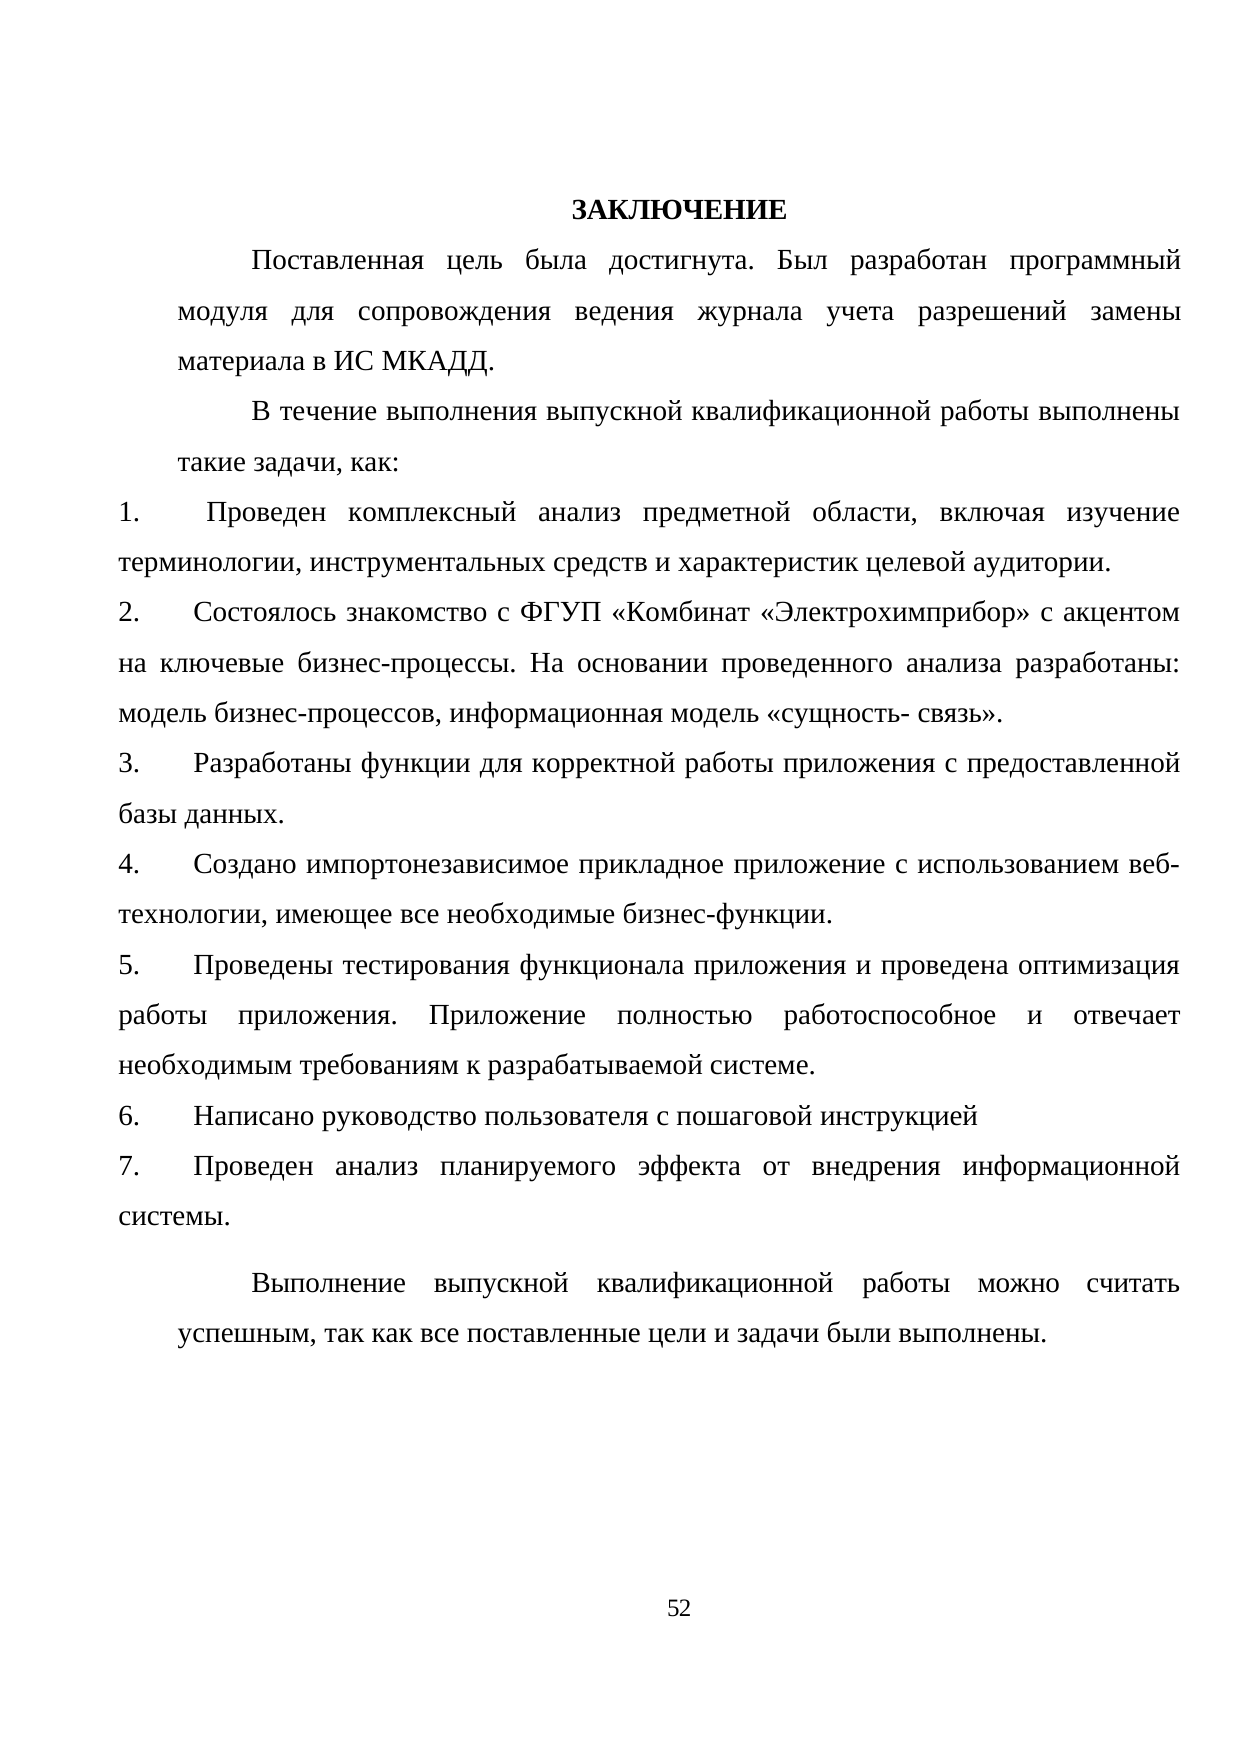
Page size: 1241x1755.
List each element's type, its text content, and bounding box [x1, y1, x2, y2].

list Проведен комплексный анализ предметной области, включая изучение терминологии, инструментальных средств и характеристик целевой аудитории. [118, 494, 1181, 578]
text В течение выполнения выпускной квалификационной работы выполнены такие задачи, как: [177, 393, 1181, 477]
text Выполнение выпускной квалификационной работы можно считать успешным, так как все поставленные цели и задачи были выполнены. [177, 1265, 1181, 1349]
list Состоялось знакомство с ФГУП «Комбинат «Электрохимприбор» с акцентом на ключевые бизнес-процессы. На основании проведенного анализа разработаны: модель бизнес-процессов, информационная модель «сущность- связь». [118, 594, 1181, 729]
list Проведены тестирования функционала приложения и проведена оптимизация работы приложения. Приложение полностью работоспособное и отвечает необходимым требованиям к разрабатываемой системе. [118, 947, 1181, 1081]
list Написано руководство пользователя с пошаговой инструкцией [118, 1098, 1181, 1131]
subtitle ЗАКЛЮЧЕНИЕ [118, 192, 1241, 226]
text Поставленная цель была достигнута. Был разработан программный модуля для сопровождения ведения журнала учета разрешений замены материала в ИС МКАДД. [177, 242, 1182, 377]
list Создано импортонезависимое прикладное приложение с использованием веб-технологии, имеющее все необходимые бизнес-функции. [118, 846, 1181, 930]
list Разработаны функции для корректной работы приложения с предоставленной базы данных. [118, 746, 1181, 829]
list Проведен анализ планируемого эффекта от внедрения информационной системы. [118, 1148, 1181, 1232]
